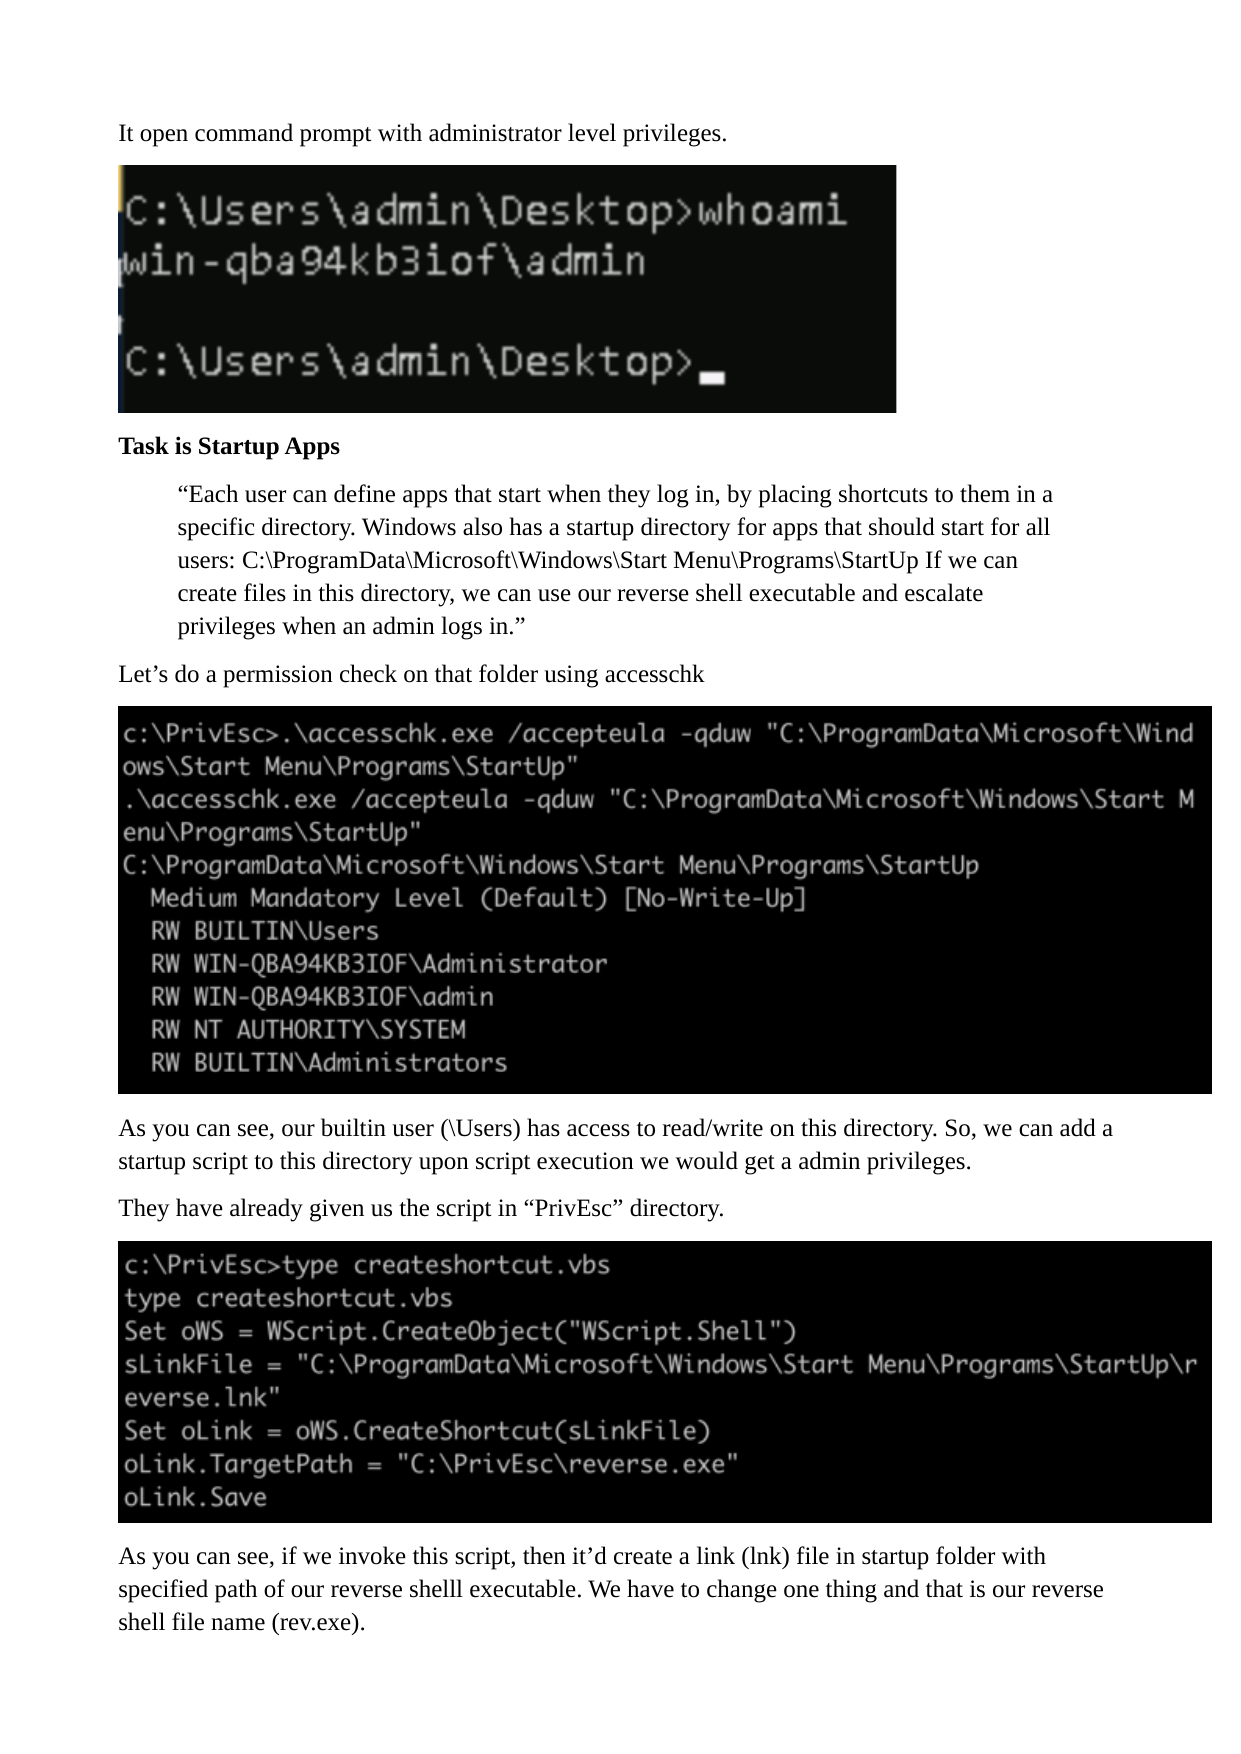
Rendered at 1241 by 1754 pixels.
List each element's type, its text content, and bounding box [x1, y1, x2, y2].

text As you can see, our builtin user (\Users) has access to read/write on this directory. So, we can add a startup script to this directory upon script execution we would get a admin privileges. [118, 1113, 1122, 1174]
picture [118, 1241, 1212, 1523]
text Task is Startup Apps [118, 431, 1122, 460]
text It open command prompt with administrator level privileges. [118, 118, 1122, 147]
picture [118, 165, 897, 413]
picture [118, 706, 1212, 1094]
text “Each user can define apps that start when they log in, by placing shortcuts to them in a specific directory. Windows also has a startup directory for apps that should start for all users: C:\ProgramData\Microsoft\Windows\Start Menu\Programs\StartUp If we can create files in this directory, we can use our reverse shell executable and escalate privileges when an admin logs in.” [177, 479, 1063, 640]
text As you can see, if we invoke this script, then it’d create a link (lnk) file in startup folder with specified path of our reverse shelll executable. We have to change one thing and that is our reverse shell file name (rev.exe). [118, 1541, 1122, 1636]
text They have already given us the script in “PrivEsc” directory. [118, 1193, 1122, 1222]
text Let’s do a permission check on that folder using accesschk [118, 659, 1122, 687]
